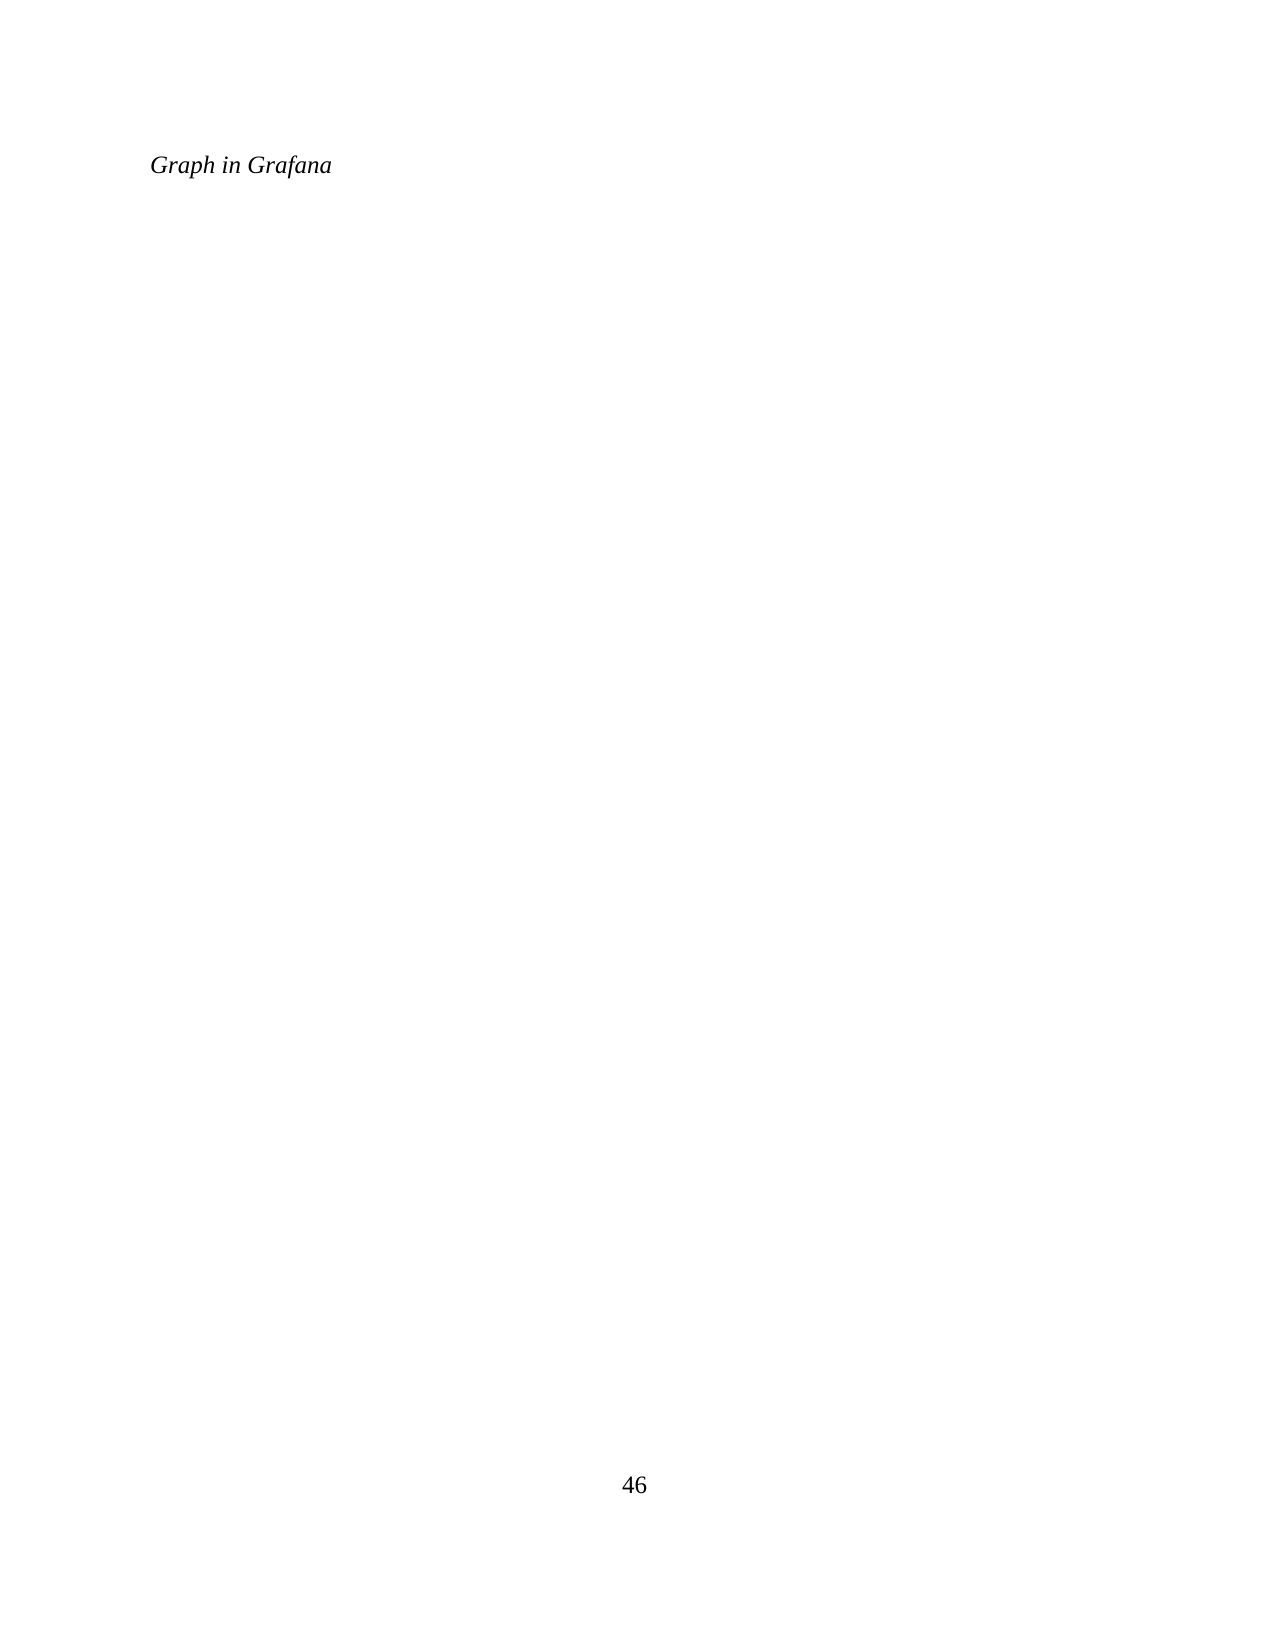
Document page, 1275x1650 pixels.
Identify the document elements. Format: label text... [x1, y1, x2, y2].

text Graph in Grafana [150, 150, 1125, 179]
